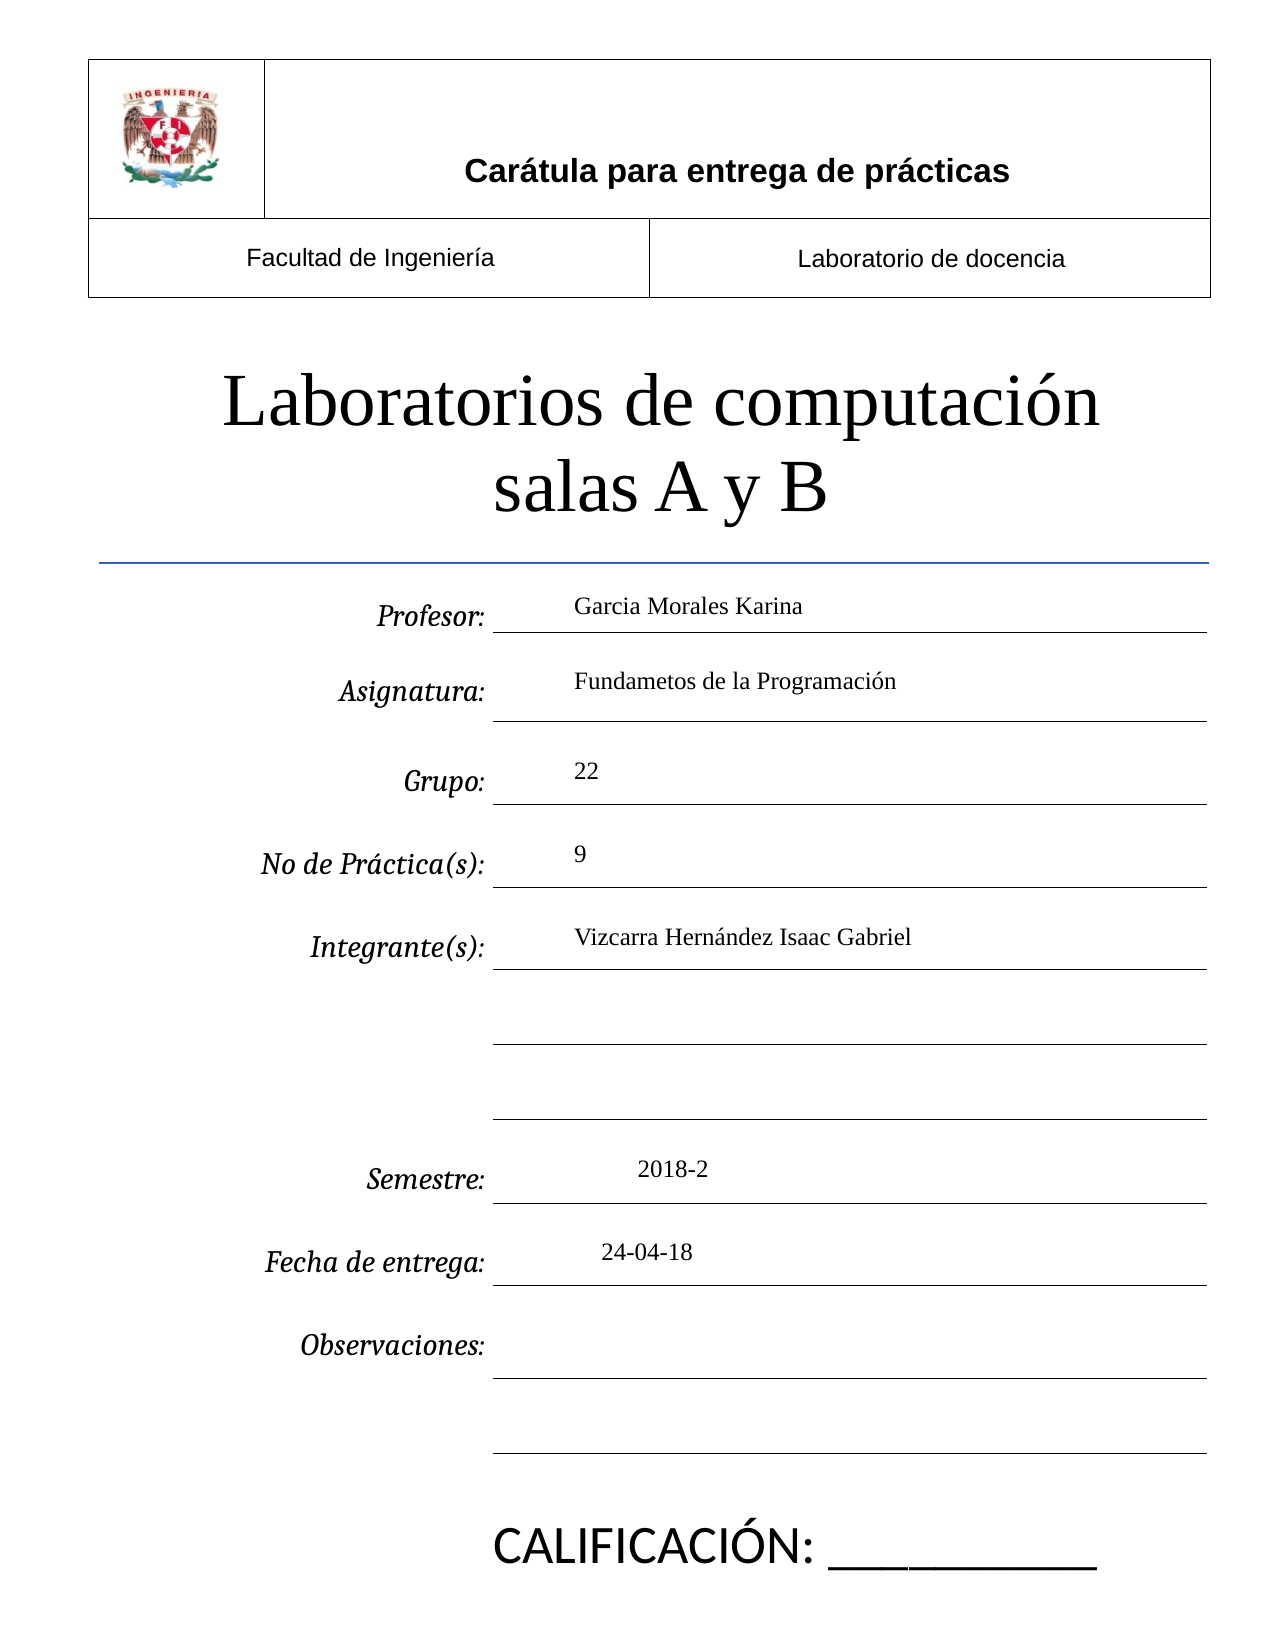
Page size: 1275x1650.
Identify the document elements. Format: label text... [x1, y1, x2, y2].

table_cell Laboratorio de docencia [650, 219, 1210, 297]
table_cell 24-04-18 [493, 1204, 1207, 1285]
table_cell Fundametos de la Programación [493, 633, 1207, 721]
table_cell [118, 1044, 493, 1119]
table_cell 9 [493, 805, 1207, 887]
text CALIFICACIÓN: __________ [118, 1511, 1205, 1577]
table_cell [118, 1378, 493, 1453]
table_cell No de Práctica(s): [118, 804, 493, 887]
table_cell 2018-2 [493, 1120, 1207, 1202]
table_header [118, 556, 493, 562]
table_cell [118, 969, 493, 1044]
table_cell [493, 1379, 1207, 1453]
table_header [89, 60, 264, 217]
text salas A y B [118, 441, 1205, 528]
table_cell Observaciones: [118, 1285, 493, 1378]
table_header Garcia Morales Karina [493, 564, 1207, 631]
text Laboratorios de computación [118, 355, 1205, 441]
table_cell 22 [493, 722, 1207, 804]
table_cell Fecha de entrega: [118, 1203, 493, 1285]
table_cell Grupo: [118, 721, 493, 804]
table_header Profesor: [118, 564, 493, 631]
table_cell Asignatura: [118, 631, 493, 721]
table_cell [493, 970, 1207, 1044]
table_cell [493, 1286, 1207, 1378]
table_cell [493, 1045, 1207, 1119]
table_header Carátula para entrega de prácticas [265, 60, 1210, 217]
table_cell Facultad de Ingeniería [89, 219, 649, 297]
table_header [493, 556, 1207, 562]
table_cell Semestre: [118, 1119, 493, 1202]
table_cell Integrante(s): [118, 887, 493, 969]
table_cell Vizcarra Hernández Isaac Gabriel [493, 888, 1207, 969]
